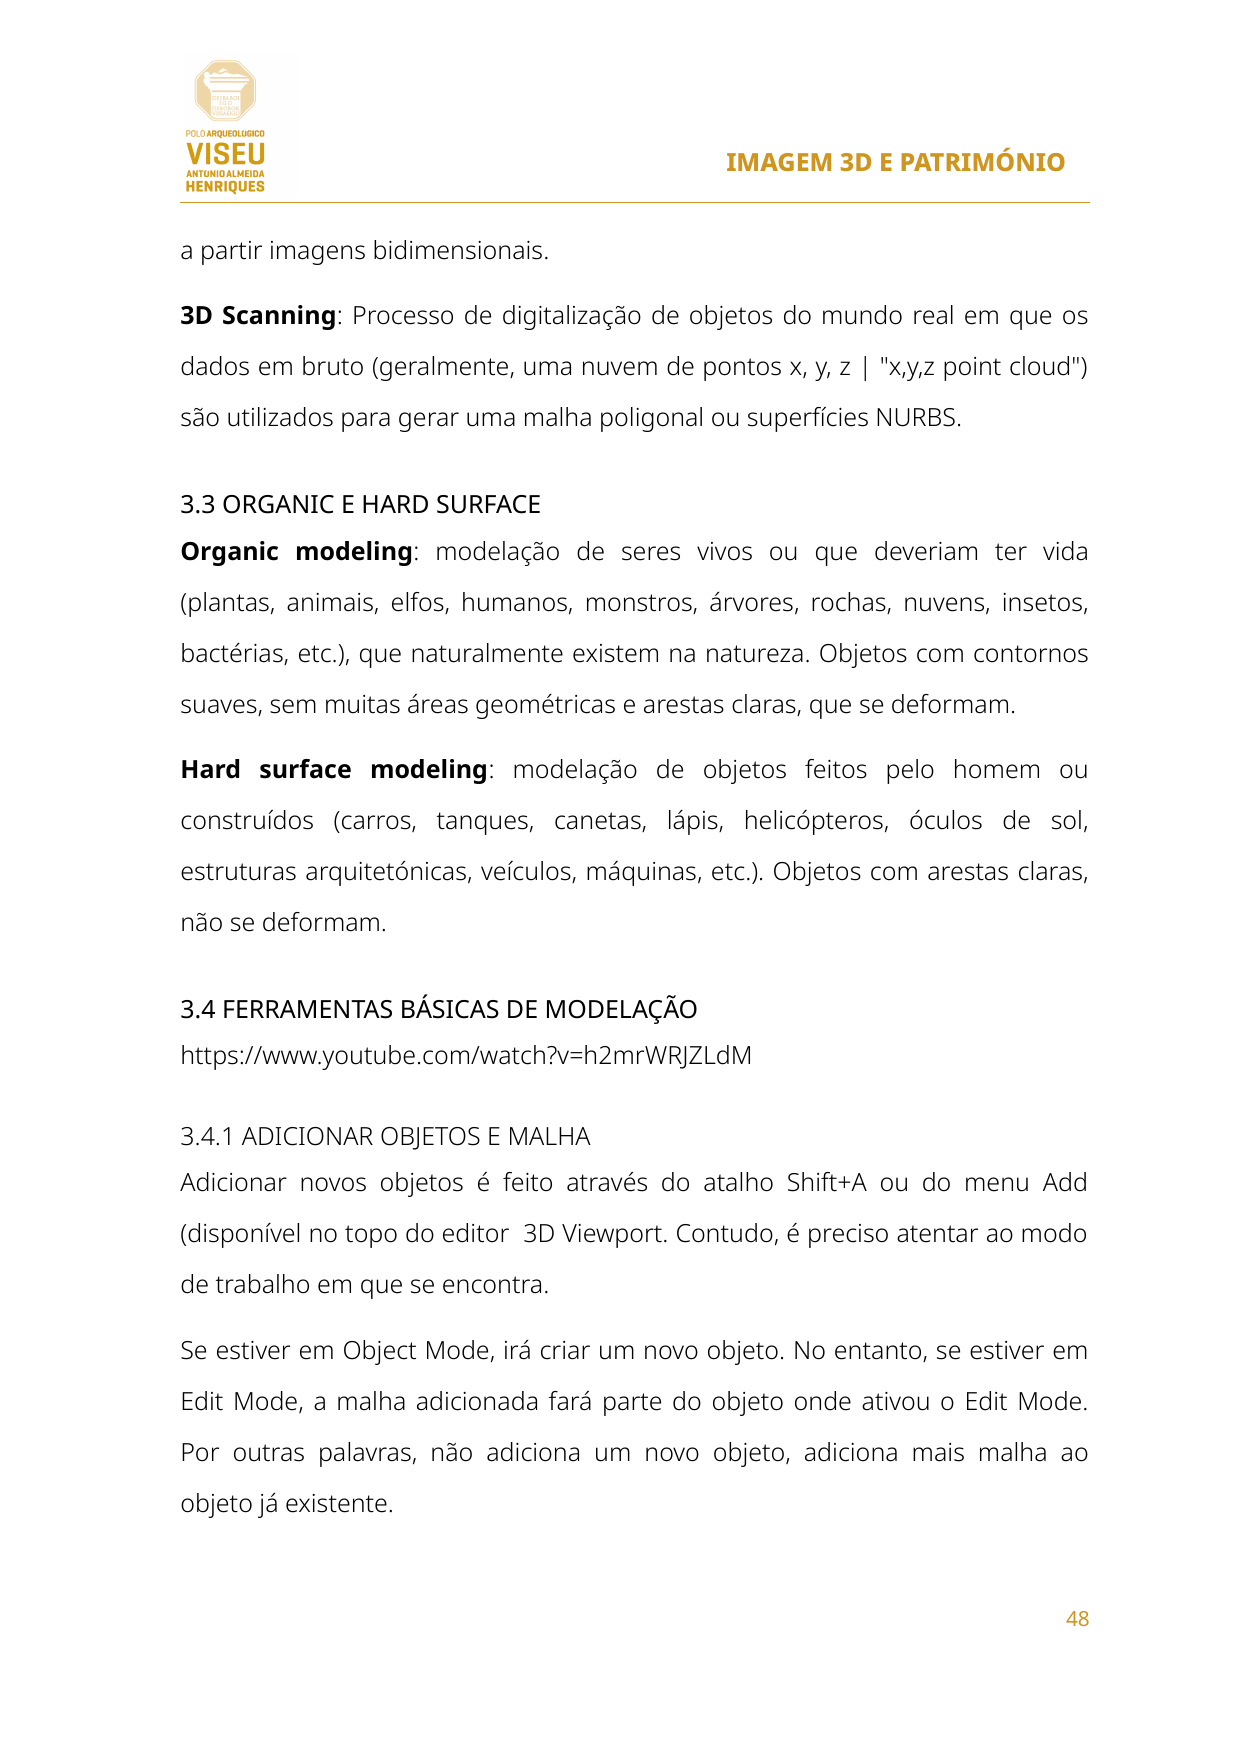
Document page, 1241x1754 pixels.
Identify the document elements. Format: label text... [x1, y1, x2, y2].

text https://www.youtube.com/watch?v=h2mrWRJZLdM [180, 1038, 1090, 1072]
subtitle 3.4.1 Adicionar objetos e malha [180, 1118, 1090, 1152]
subtitle 3.3 Organic e Hard surface [180, 487, 1090, 521]
text Organic modeling: modelação de seres vivos ou que deveriam ter vida (plantas, animais, elfos, humanos, monstros, árvores, rochas, nuvens, insetos, bactérias, etc.), que naturalmente existem na natureza. Objetos com contornos suaves, sem muitas áreas geométricas e arestas claras, que se deformam. [180, 533, 1090, 720]
subtitle 3.4 Ferramentas básicas de modelação [180, 991, 1090, 1026]
text a partir imagens bidimensionais. [180, 232, 1090, 266]
text Adicionar novos objetos é feito através do atalho Shift+A ou do menu Add (disponível no topo do editor 3D Viewport. Contudo, é preciso atentar ao modo de trabalho em que se encontra. [180, 1165, 1090, 1301]
text 3D Scanning: Processo de digitalização de objetos do mundo real em que os dados em bruto (geralmente, uma nuvem de pontos x, y, z | "x,y,z point cloud") são utilizados para gerar uma malha poligonal ou superfícies NURBS. [180, 298, 1090, 434]
picture [183, 52, 299, 201]
text Se estiver em Object Mode, irá criar um novo objeto. No entanto, se estiver em Edit Mode, a malha adicionada fará parte do objeto onde ativou o Edit Mode. Por outras palavras, não adiciona um novo objeto, adiciona mais malha ao objeto já existente. [180, 1332, 1090, 1520]
text Hard surface modeling: modelação de objetos feitos pelo homem ou construídos (carros, tanques, canetas, lápis, helicópteros, óculos de sol, estruturas arquitetónicas, veículos, máquinas, etc.). Objetos com arestas claras, não se deformam. [180, 752, 1090, 939]
